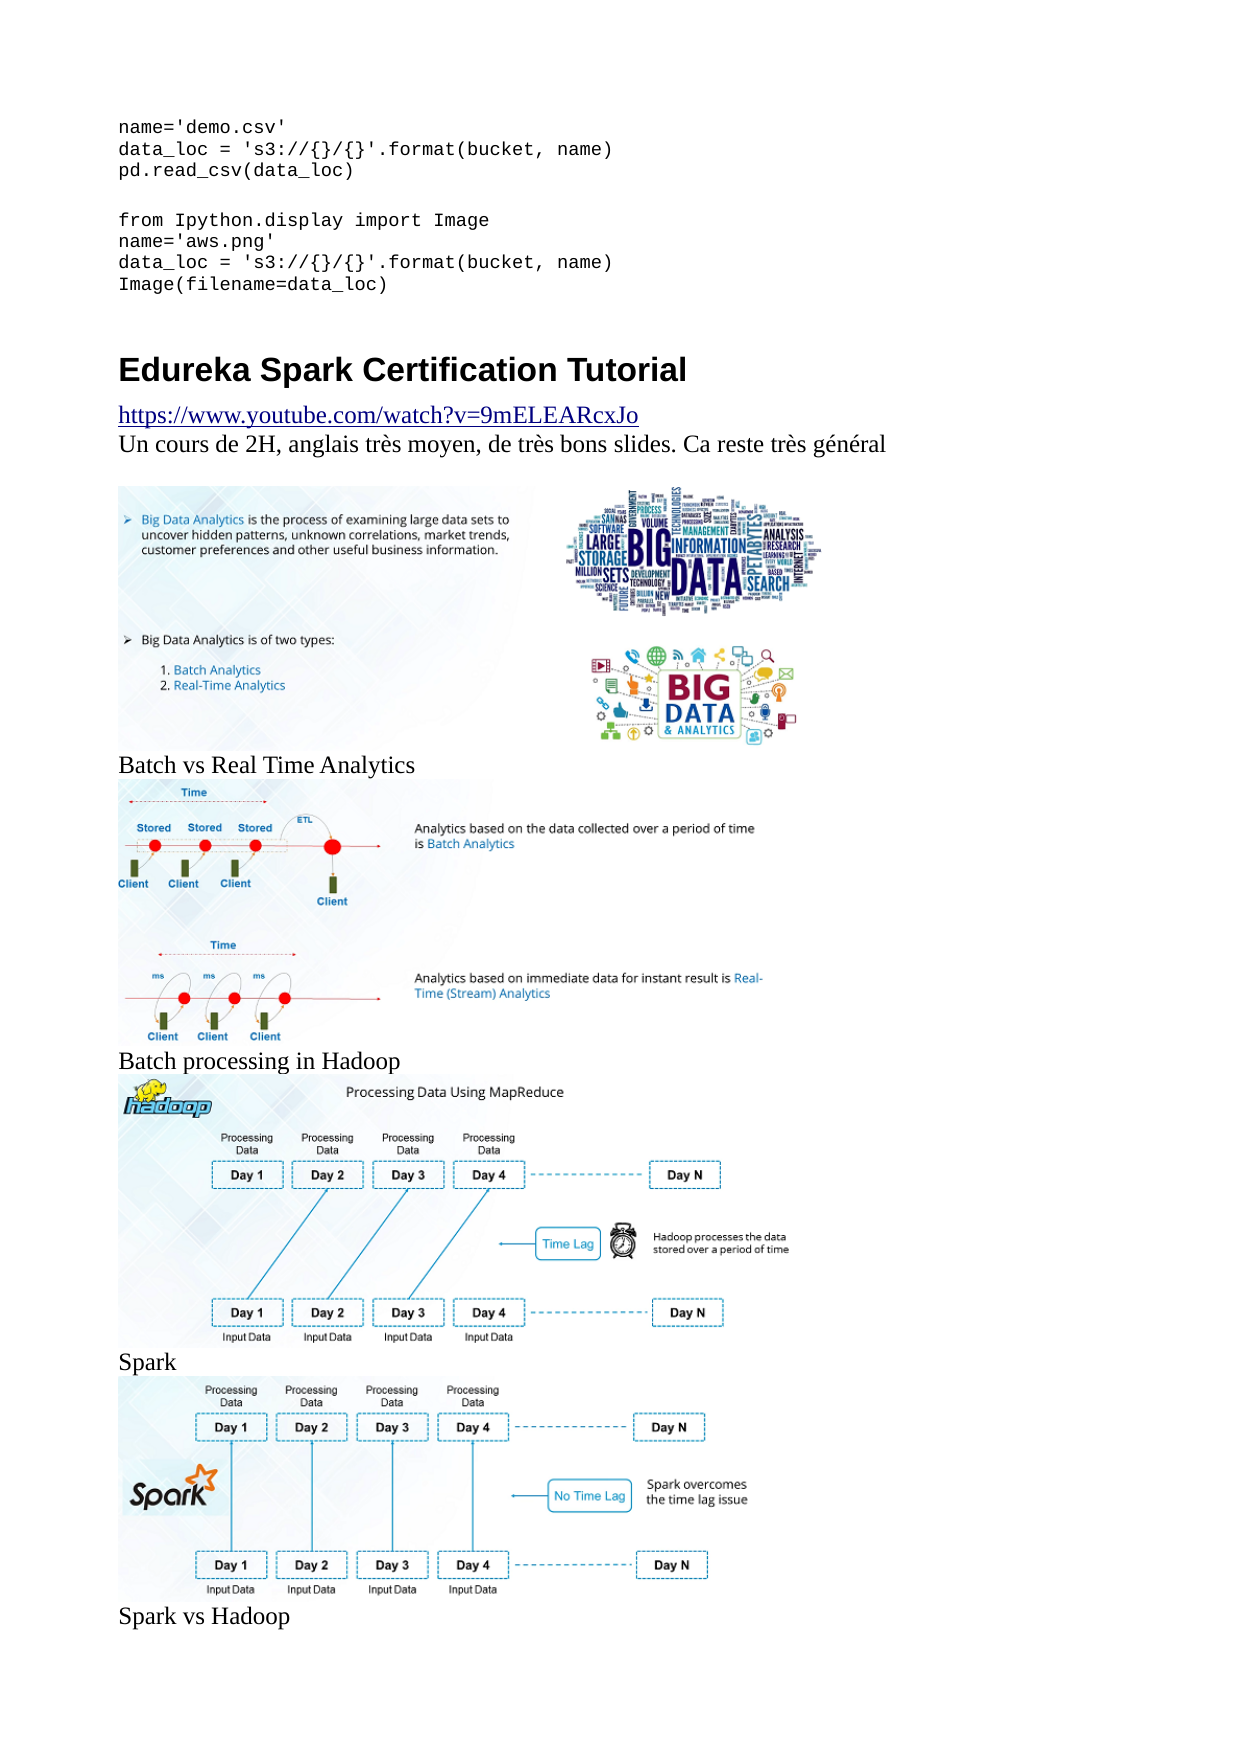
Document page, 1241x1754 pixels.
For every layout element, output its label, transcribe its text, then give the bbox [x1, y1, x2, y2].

picture [118, 486, 823, 751]
text Spark [118, 1347, 1122, 1376]
subtitle Edureka Spark Certification Tutorial [118, 349, 1122, 388]
text data_loc = 's3://{}/{}'.format(bucket, name) [118, 253, 1122, 274]
text from Ipython.display import Image [118, 211, 1122, 232]
text Image(filename=data_loc) [118, 274, 1122, 296]
text Batch processing in Hadoop [118, 1046, 1122, 1074]
text Un cours de 2H, anglais très moyen, de très bons slides. Ca reste très général [118, 429, 1122, 458]
text data_loc = 's3://{}/{}'.format(bucket, name) [118, 139, 1122, 161]
text pd.read_csv(data_loc) [118, 161, 1122, 182]
text name='aws.png' [118, 232, 1122, 253]
text name='demo.csv' [118, 118, 1122, 139]
picture [118, 1376, 755, 1602]
picture [118, 1074, 796, 1348]
text Batch vs Real Time Analytics [118, 750, 1122, 779]
text Spark vs Hadoop [118, 1601, 1122, 1630]
text https://www.youtube.com/watch?v=9mELEARcxJo [118, 401, 1122, 429]
picture [118, 779, 767, 1046]
